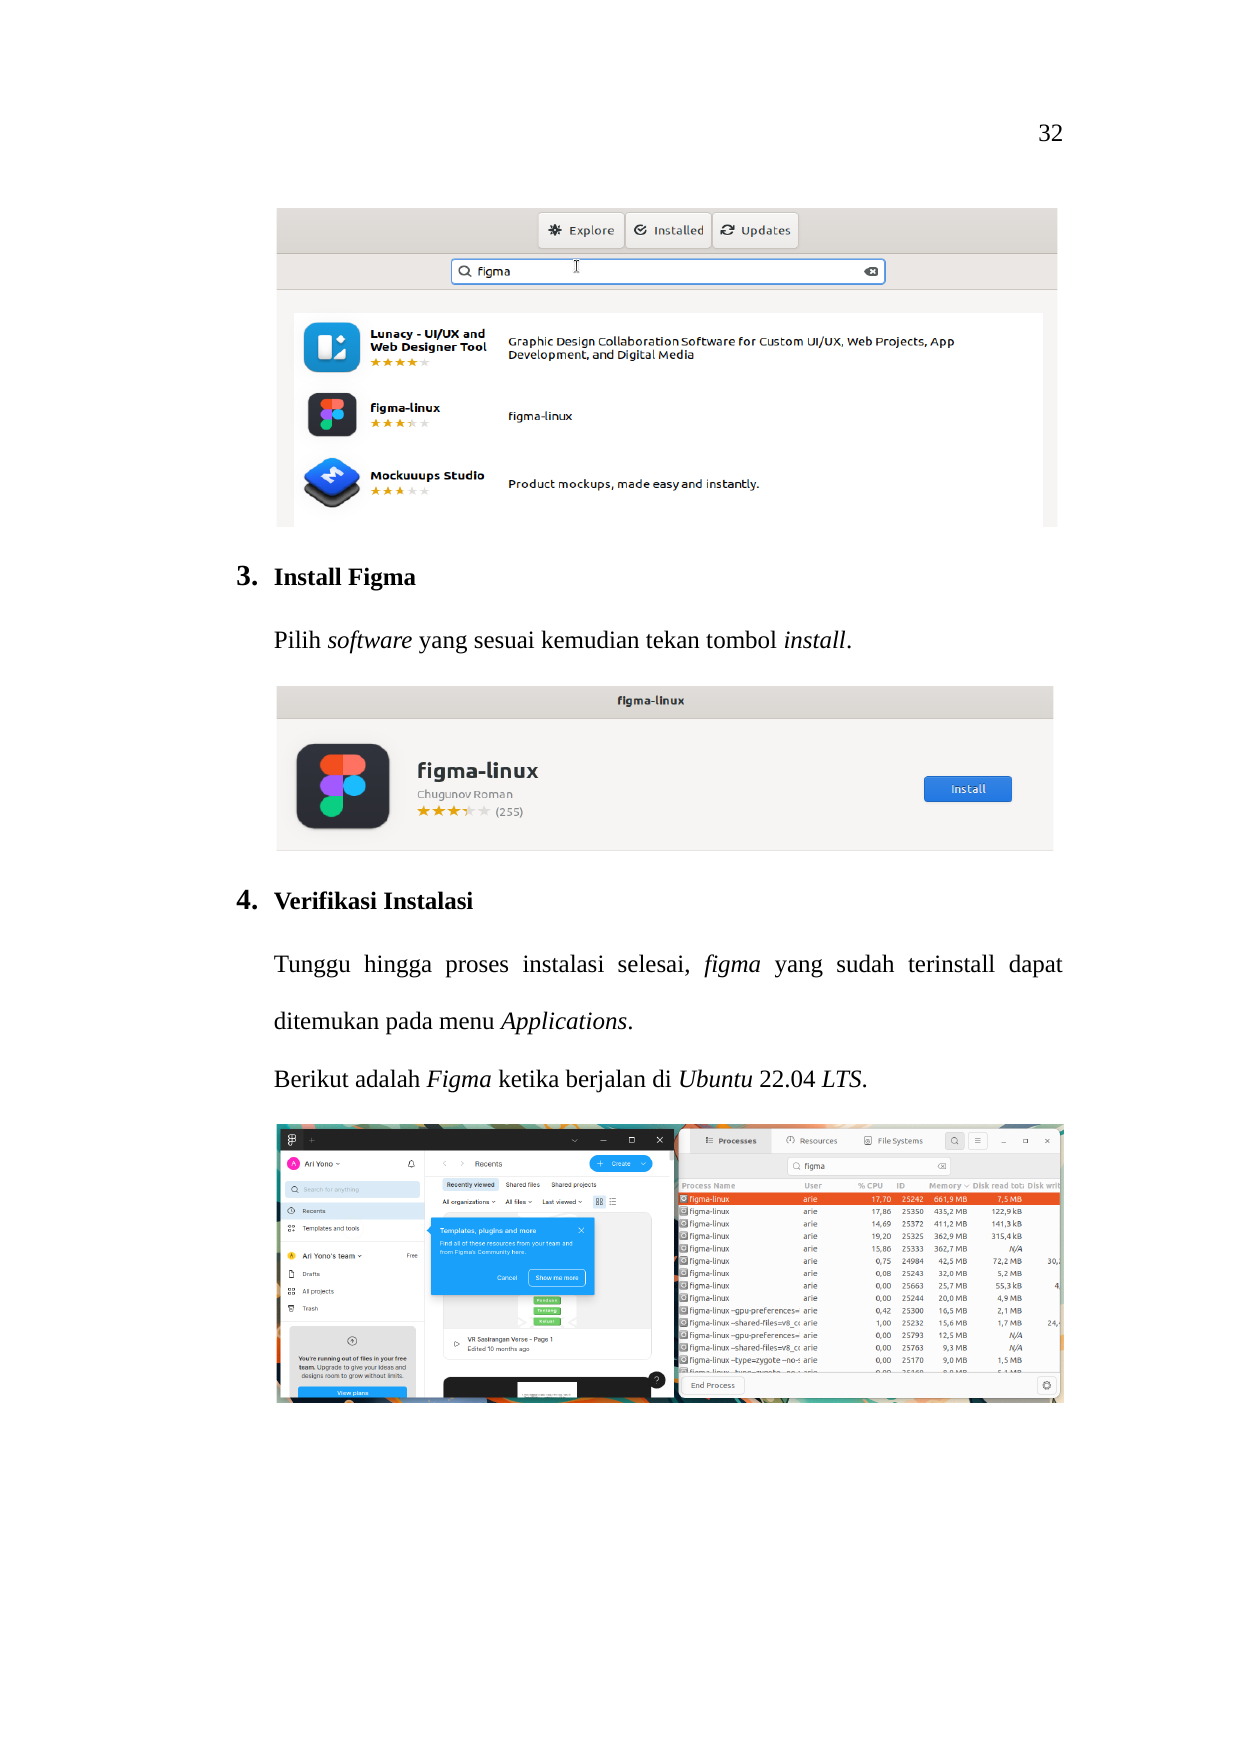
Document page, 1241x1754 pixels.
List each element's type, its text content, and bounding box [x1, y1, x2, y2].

picture [276, 208, 1058, 527]
list Berikut adalah Figma ketika berjalan di Ubuntu 22.04 LTS. [236, 1064, 1063, 1093]
picture [276, 1124, 1064, 1403]
list Tunggu hingga proses instalasi selesai, figma yang sudah terinstall dapat ditemukan pada menu Applications. [236, 949, 1063, 1035]
list Verifikasi Instalasi [236, 882, 1063, 915]
picture [276, 686, 1054, 851]
list Install Figma [236, 558, 1063, 592]
list Pilih software yang sesuai kemudian tekan tombol install. [236, 626, 1063, 654]
